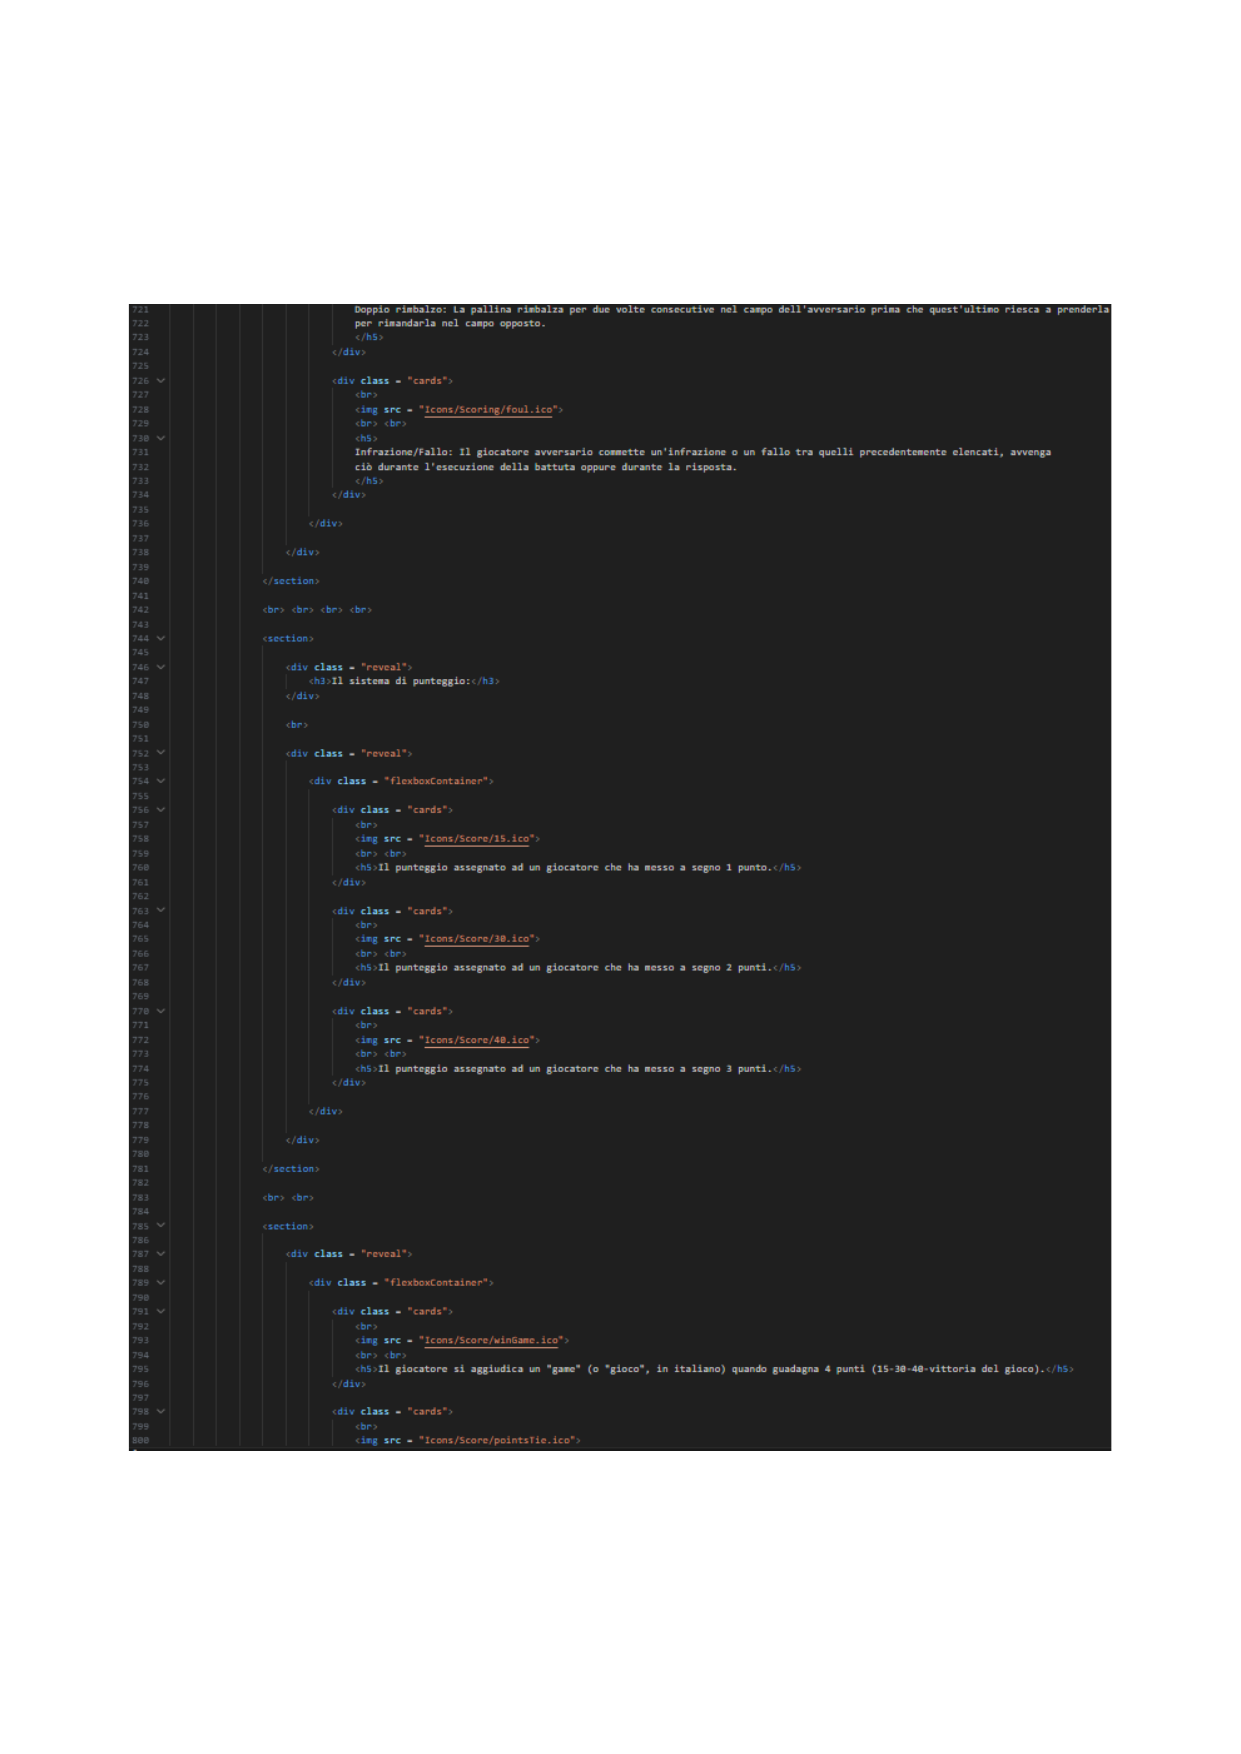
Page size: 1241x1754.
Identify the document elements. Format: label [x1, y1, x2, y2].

picture [128, 304, 1112, 1451]
